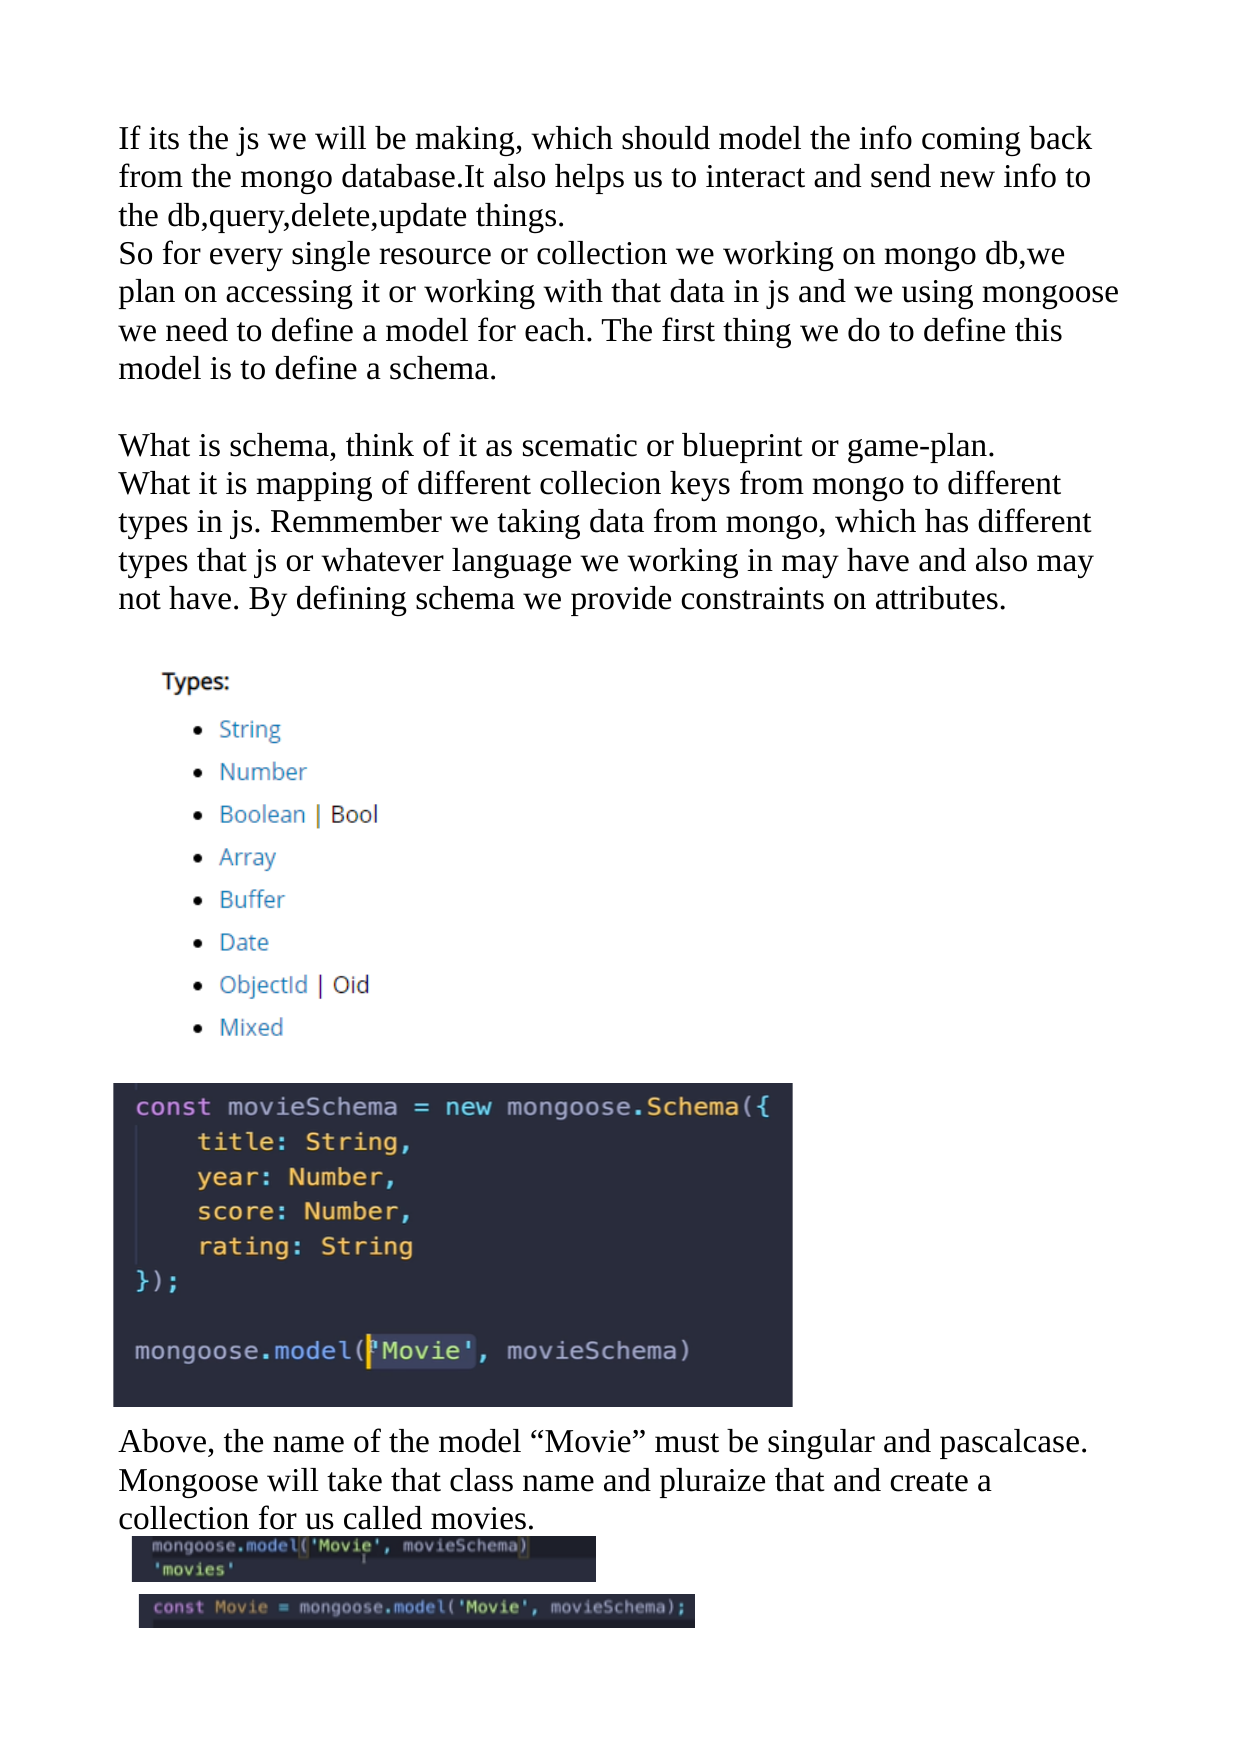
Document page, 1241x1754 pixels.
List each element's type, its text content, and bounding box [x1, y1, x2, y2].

picture [131, 1536, 596, 1582]
text Mongoose will take that class name and pluraize that and create a collection for us called movies. [118, 1460, 1122, 1536]
text If its the js we will be making, which should model the info coming back from the mongo database.It also helps us to interact and send new info to the db,query,delete,update things. [118, 118, 1122, 233]
picture [113, 1083, 793, 1407]
picture [144, 661, 513, 1053]
picture [138, 1594, 695, 1628]
text Above, the name of the model “Movie” must be singular and pascalcase. [118, 1421, 1122, 1460]
text What it is mapping of different collecion keys from mongo to different types in js. Remmember we taking data from mongo, which has different types that js or whatever language we working in may have and also may not have. By defining schema we provide constraints on attributes. [118, 463, 1122, 616]
text What is schema, think of it as scematic or blueprint or game-plan. [118, 425, 1122, 463]
text So for every single resource or collection we working on mongo db,we plan on accessing it or working with that data in js and we using mongoose we need to define a model for each. The first thing we do to define this model is to define a schema. [118, 233, 1122, 386]
